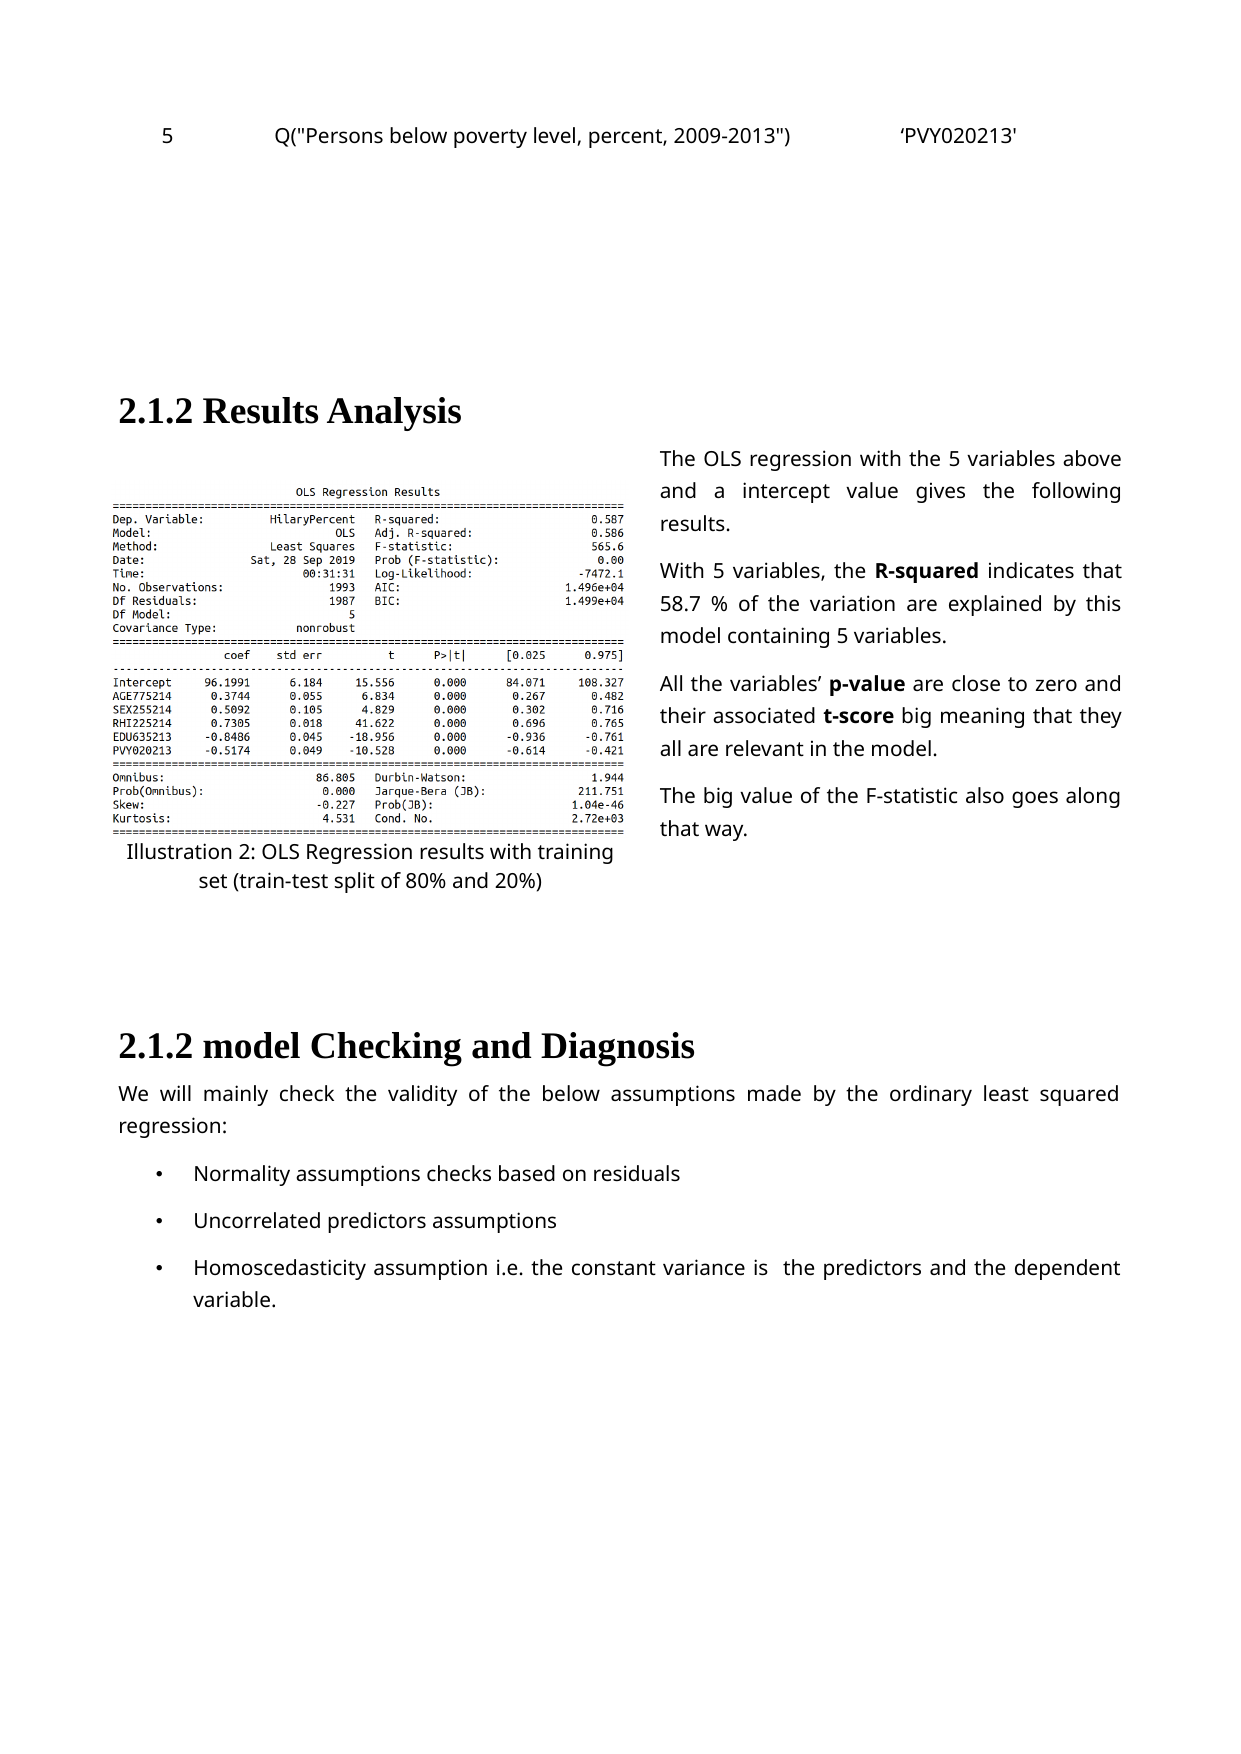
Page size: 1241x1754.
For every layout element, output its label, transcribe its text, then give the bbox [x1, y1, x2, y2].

text With 5 variables, the R-squared indicates that 58.7 % of the variation are explained by this model containing 5 variables. [630, 556, 1122, 650]
table_cell Q("Persons below poverty level, percent, 2009-2013") [205, 118, 860, 152]
text All the variables’ p-value are close to zero and their associated t-score big meaning that they all are relevant in the model. [630, 669, 1122, 762]
text Illustration 2: OLS Regression results with training set (train-test split of 80% and 20%) [111, 838, 629, 894]
text We will mainly check the validity of the below assumptions made by the ordinary least squared regression: [118, 1079, 1122, 1140]
table_cell 5 [130, 118, 204, 152]
list Homoscedasticity assumption i.e. the constant variance is the predictors and the dependent variable. [156, 1253, 1122, 1314]
text The big value of the F-statistic also goes along that way. [629, 781, 1122, 842]
text The OLS regression with the 5 variables above and a intercept value gives the following results. [111, 444, 1122, 537]
picture [111, 480, 630, 838]
subtitle 2.1.2 model Checking and Diagnosis [118, 1023, 1122, 1066]
subtitle 2.1.2 Results Analysis [118, 388, 1122, 431]
list Normality assumptions checks based on residuals [156, 1159, 1122, 1187]
table_cell ‘PVY020213' [860, 118, 1057, 152]
list Uncorrelated predictors assumptions [156, 1206, 1122, 1234]
